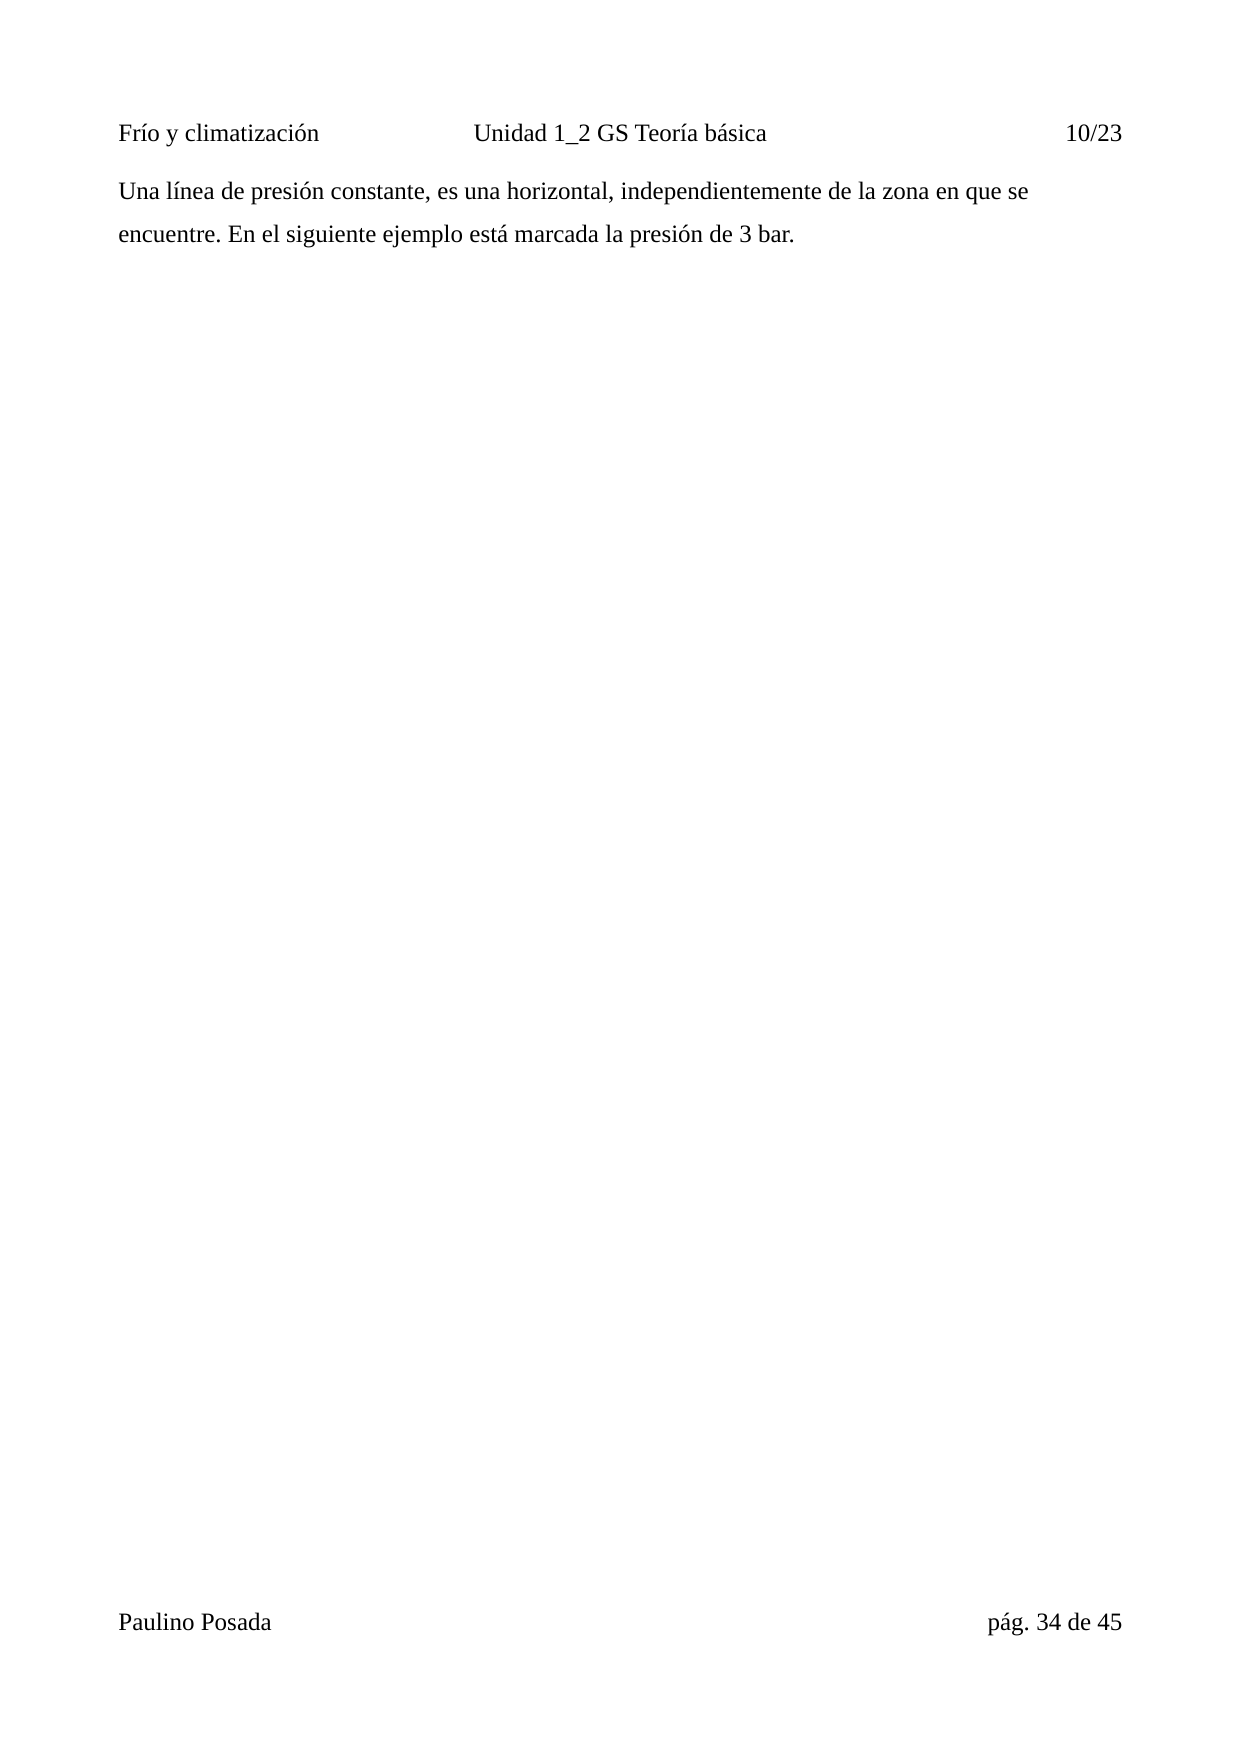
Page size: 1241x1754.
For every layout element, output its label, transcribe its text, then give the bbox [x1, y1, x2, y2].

text Una línea de presión constante, es una horizontal, independientemente de la zona en que se encuentre. En el siguiente ejemplo está marcada la presión de 3 bar. [118, 176, 1122, 248]
